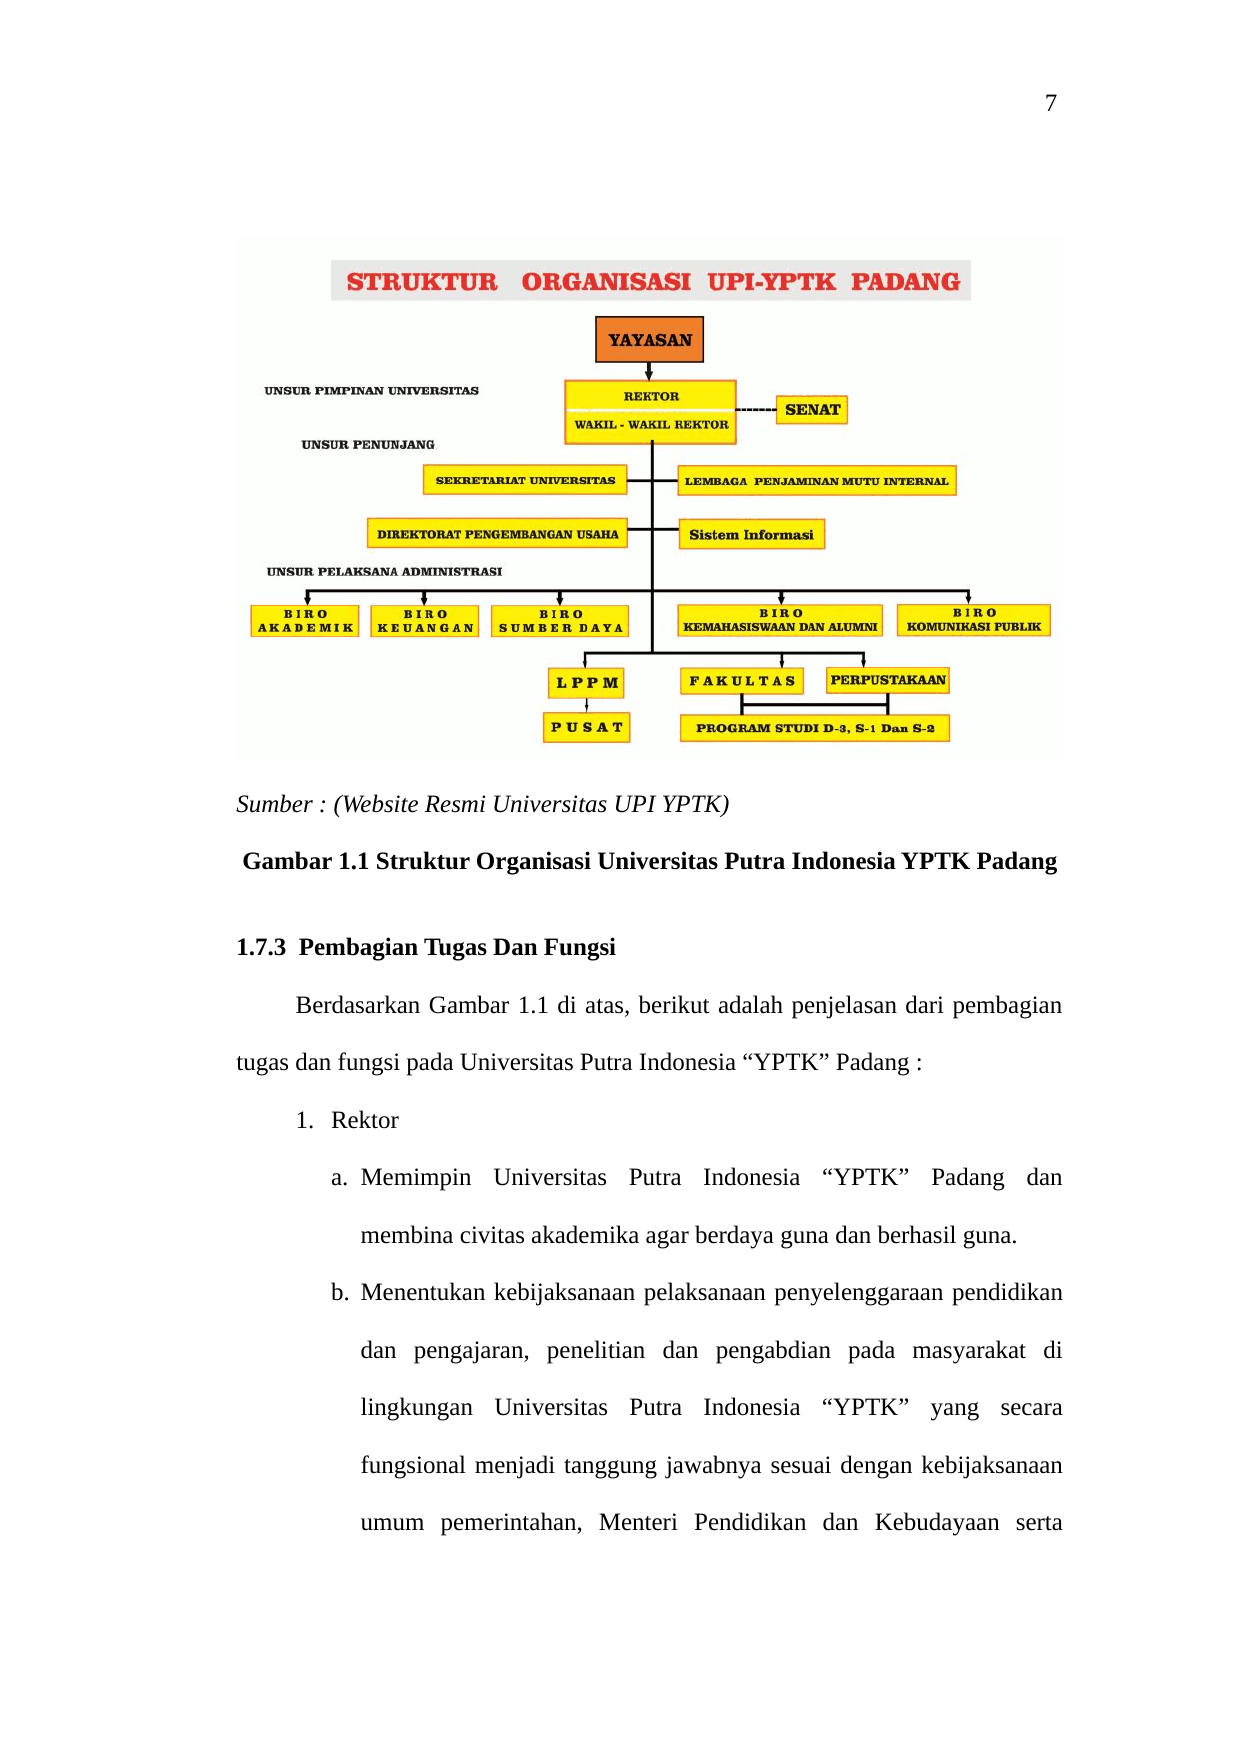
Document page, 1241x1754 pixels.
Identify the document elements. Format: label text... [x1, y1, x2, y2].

text Sumber : (Website Resmi Universitas UPI YPTK) [236, 760, 1063, 817]
subtitle Pembagian Tugas Dan Fungsi [236, 932, 1063, 961]
list Memimpin Universitas Putra Indonesia “YPTK” Padang dan membina civitas akademika agar berdaya guna dan berhasil guna. [331, 1162, 1063, 1249]
picture [236, 236, 1064, 760]
list Rektor [295, 1105, 1063, 1134]
list Menentukan kebijaksanaan pelaksanaan penyelenggaraan pendidikan dan pengajaran, penelitian dan pengabdian pada masyarakat di lingkungan Universitas Putra Indonesia “YPTK” yang secara fungsional menjadi tanggung jawabnya sesuai dengan kebijaksanaan umum pemerintahan, Menteri Pendidikan dan Kebudayaan serta [331, 1277, 1063, 1536]
text Gambar 1.1 Struktur Organisasi Universitas Putra Indonesia YPTK Padang [236, 846, 1063, 875]
text Berdasarkan Gambar 1.1 di atas, berikut adalah penjelasan dari pembagian tugas dan fungsi pada Universitas Putra Indonesia “YPTK” Padang : [236, 990, 1063, 1076]
